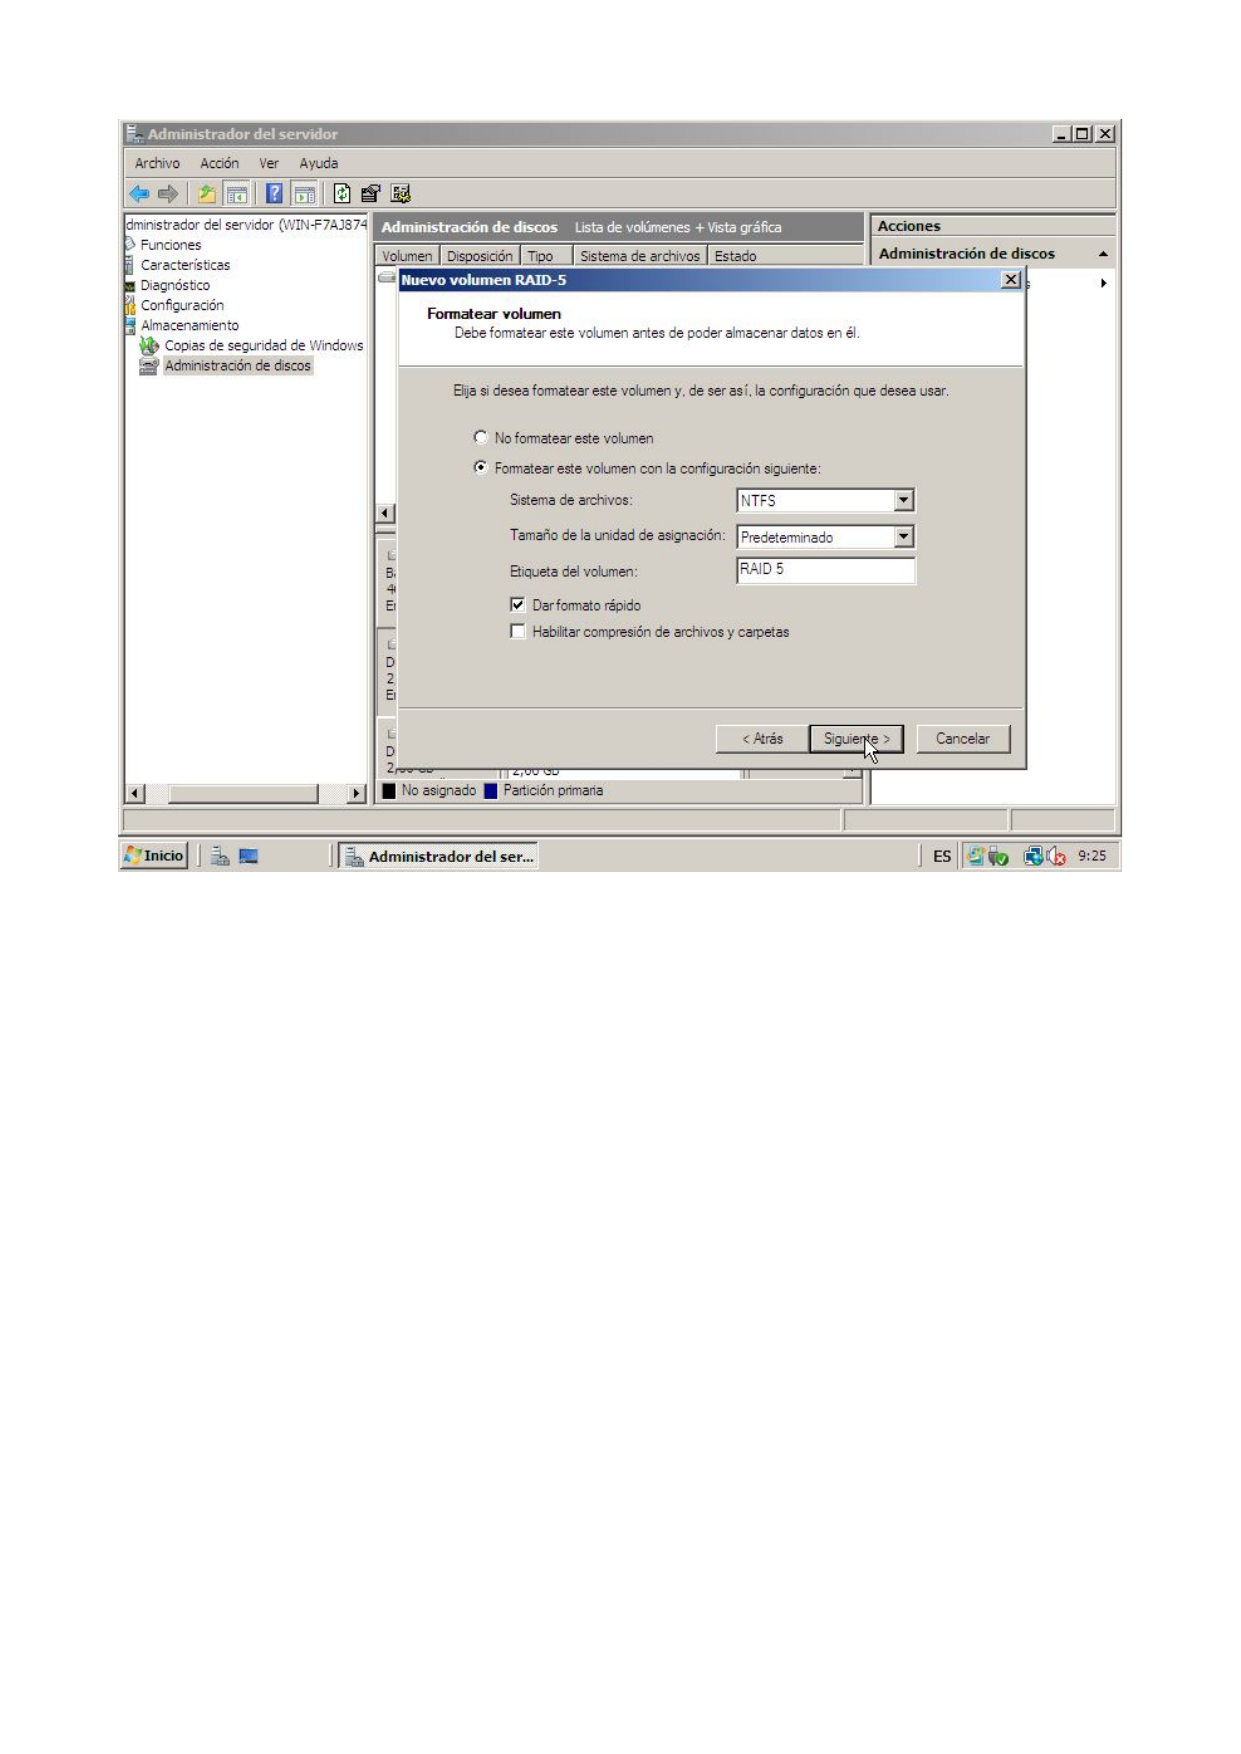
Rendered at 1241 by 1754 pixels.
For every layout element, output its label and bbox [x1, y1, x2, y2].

picture [118, 119, 1123, 872]
